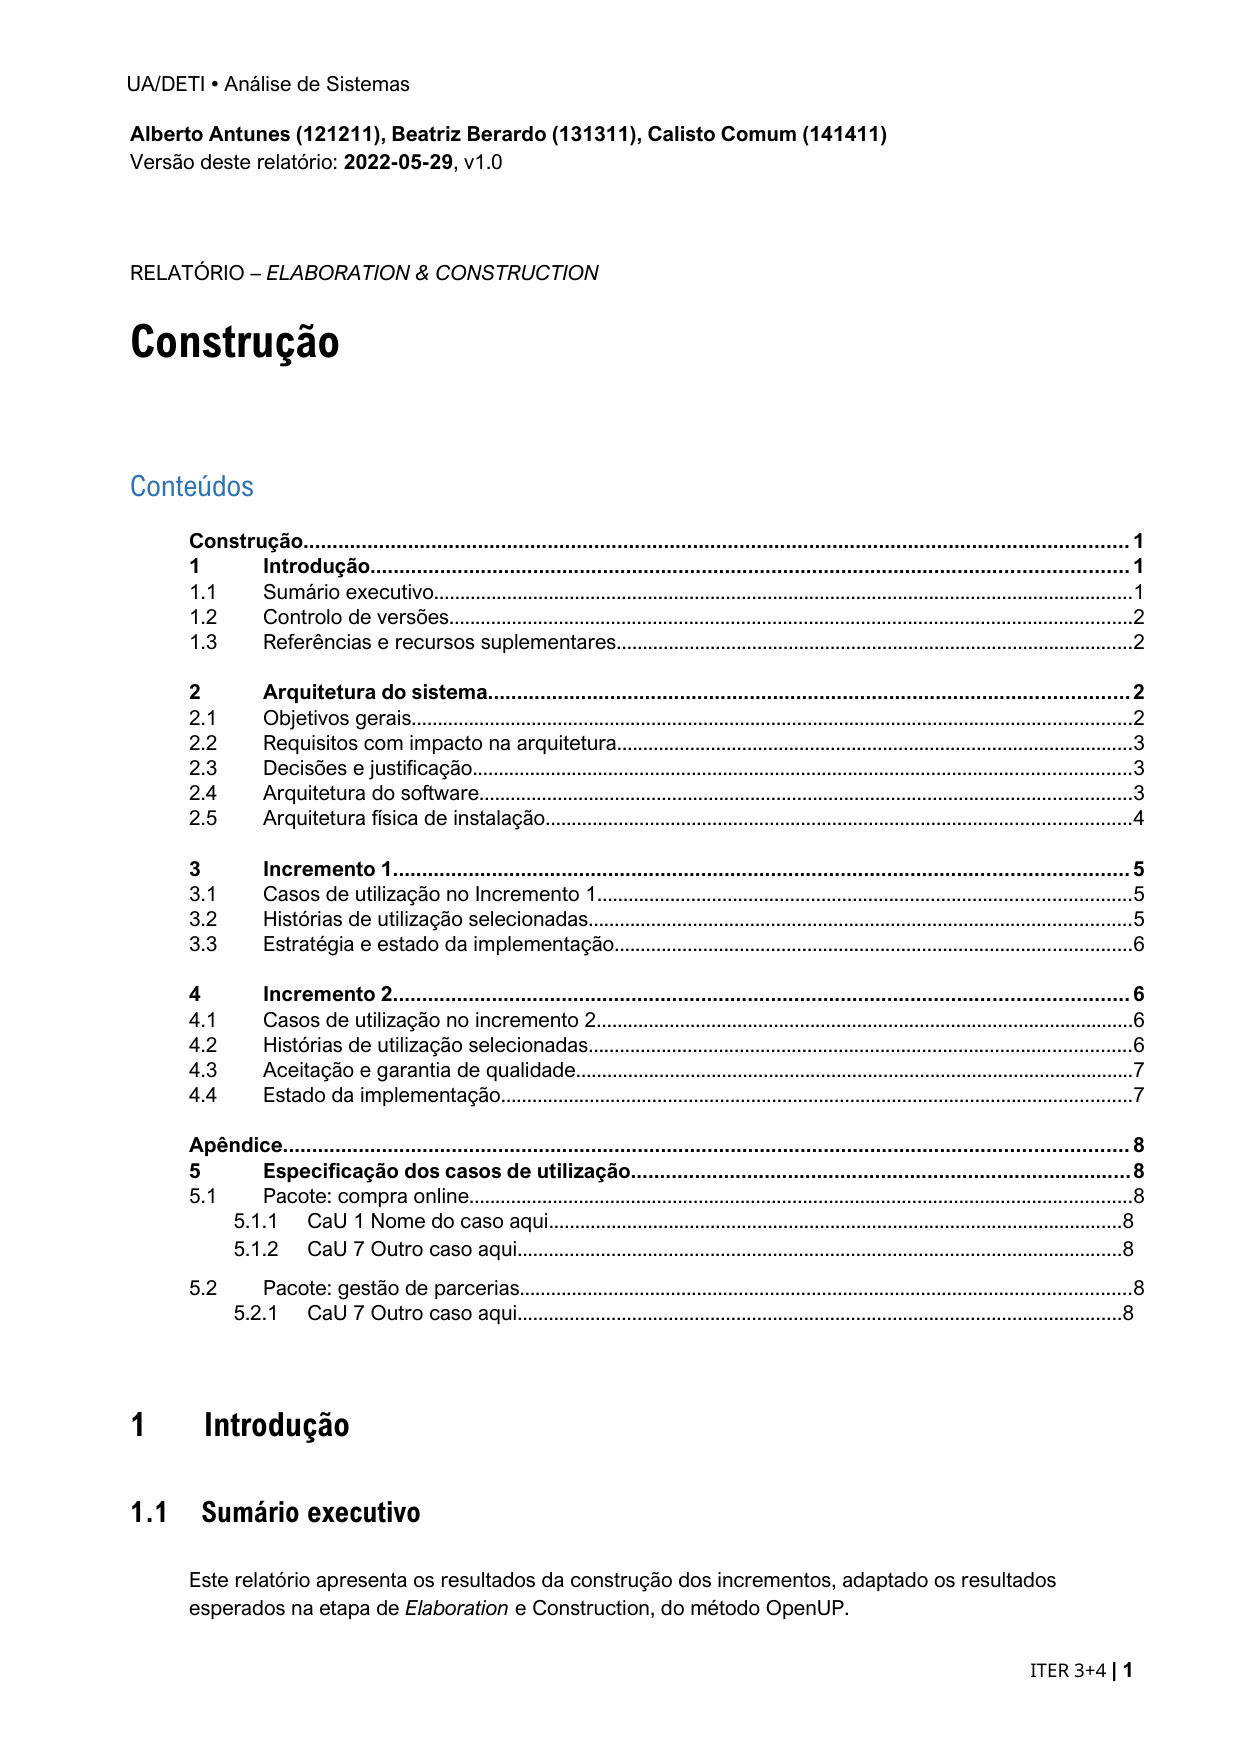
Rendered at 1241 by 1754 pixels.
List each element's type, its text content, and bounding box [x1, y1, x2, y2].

text RELATÓRIO – ELABORATION & CONSTRUCTION [130, 260, 1134, 285]
text 1.3 Referências e recursos suplementares 2 [189, 629, 1134, 654]
text 3.3 Estratégia e estado da implementação 6 [189, 931, 1134, 956]
text 4 Incremento 2 6 [189, 981, 1134, 1007]
text Apêndice 8 [189, 1132, 1134, 1158]
text Este relatório apresenta os resultados da construção dos incrementos, adaptado os resultados esperados na etapa de Elaboration e Construction, do método OpenUP. [189, 1567, 1134, 1620]
text 3.2 Histórias de utilização selecionadas 5 [189, 906, 1134, 931]
text 2.5 Arquitetura física de instalação 4 [189, 805, 1134, 831]
text 1.1 Sumário executivo 1 [189, 579, 1134, 604]
text 2.4 Arquitetura do software 3 [189, 780, 1134, 805]
text 5.1 Pacote: compra online 8 [189, 1183, 1134, 1208]
text 4.1 Casos de utilização no incremento 2 6 [189, 1007, 1134, 1032]
text Alberto Antunes (121211), Beatriz Berardo (131311), Calisto Comum (141411) [130, 121, 1134, 146]
text 4.3 Aceitação e garantia de qualidade 7 [189, 1057, 1134, 1082]
text 5.1.2 CaU 7 Outro caso aqui 8 [189, 1236, 1134, 1261]
subtitle Conteúdos [130, 468, 1134, 503]
text 3.1 Casos de utilização no Incremento 1 5 [189, 881, 1134, 906]
text 1 Introdução 1 [189, 553, 1134, 579]
title Construção [130, 312, 1075, 368]
text 2.1 Objetivos gerais 2 [189, 704, 1134, 730]
text Versão deste relatório: 2022-05-29, v1.0 [130, 149, 1134, 174]
text 1.2 Controlo de versões 2 [189, 604, 1134, 629]
subtitle Introdução [130, 1404, 1075, 1444]
text 5.2 Pacote: gestão de parcerias 8 [189, 1275, 1134, 1300]
text 2.3 Decisões e justificação 3 [189, 755, 1134, 780]
text Construção 1 [189, 528, 1134, 553]
text 4.2 Histórias de utilização selecionadas 6 [189, 1032, 1134, 1057]
text 5 Especificação dos casos de utilização 8 [189, 1158, 1134, 1183]
text 3 Incremento 1 5 [189, 856, 1134, 881]
text 2.2 Requisitos com impacto na arquitetura 3 [189, 730, 1134, 755]
text 4.4 Estado da implementação 7 [189, 1082, 1134, 1107]
text 5.1.1 CaU 1 Nome do caso aqui 8 [189, 1208, 1134, 1233]
text 5.2.1 CaU 7 Outro caso aqui 8 [189, 1300, 1134, 1325]
subtitle Sumário executivo [130, 1494, 1134, 1529]
text 2 Arquitetura do sistema 2 [189, 679, 1134, 704]
